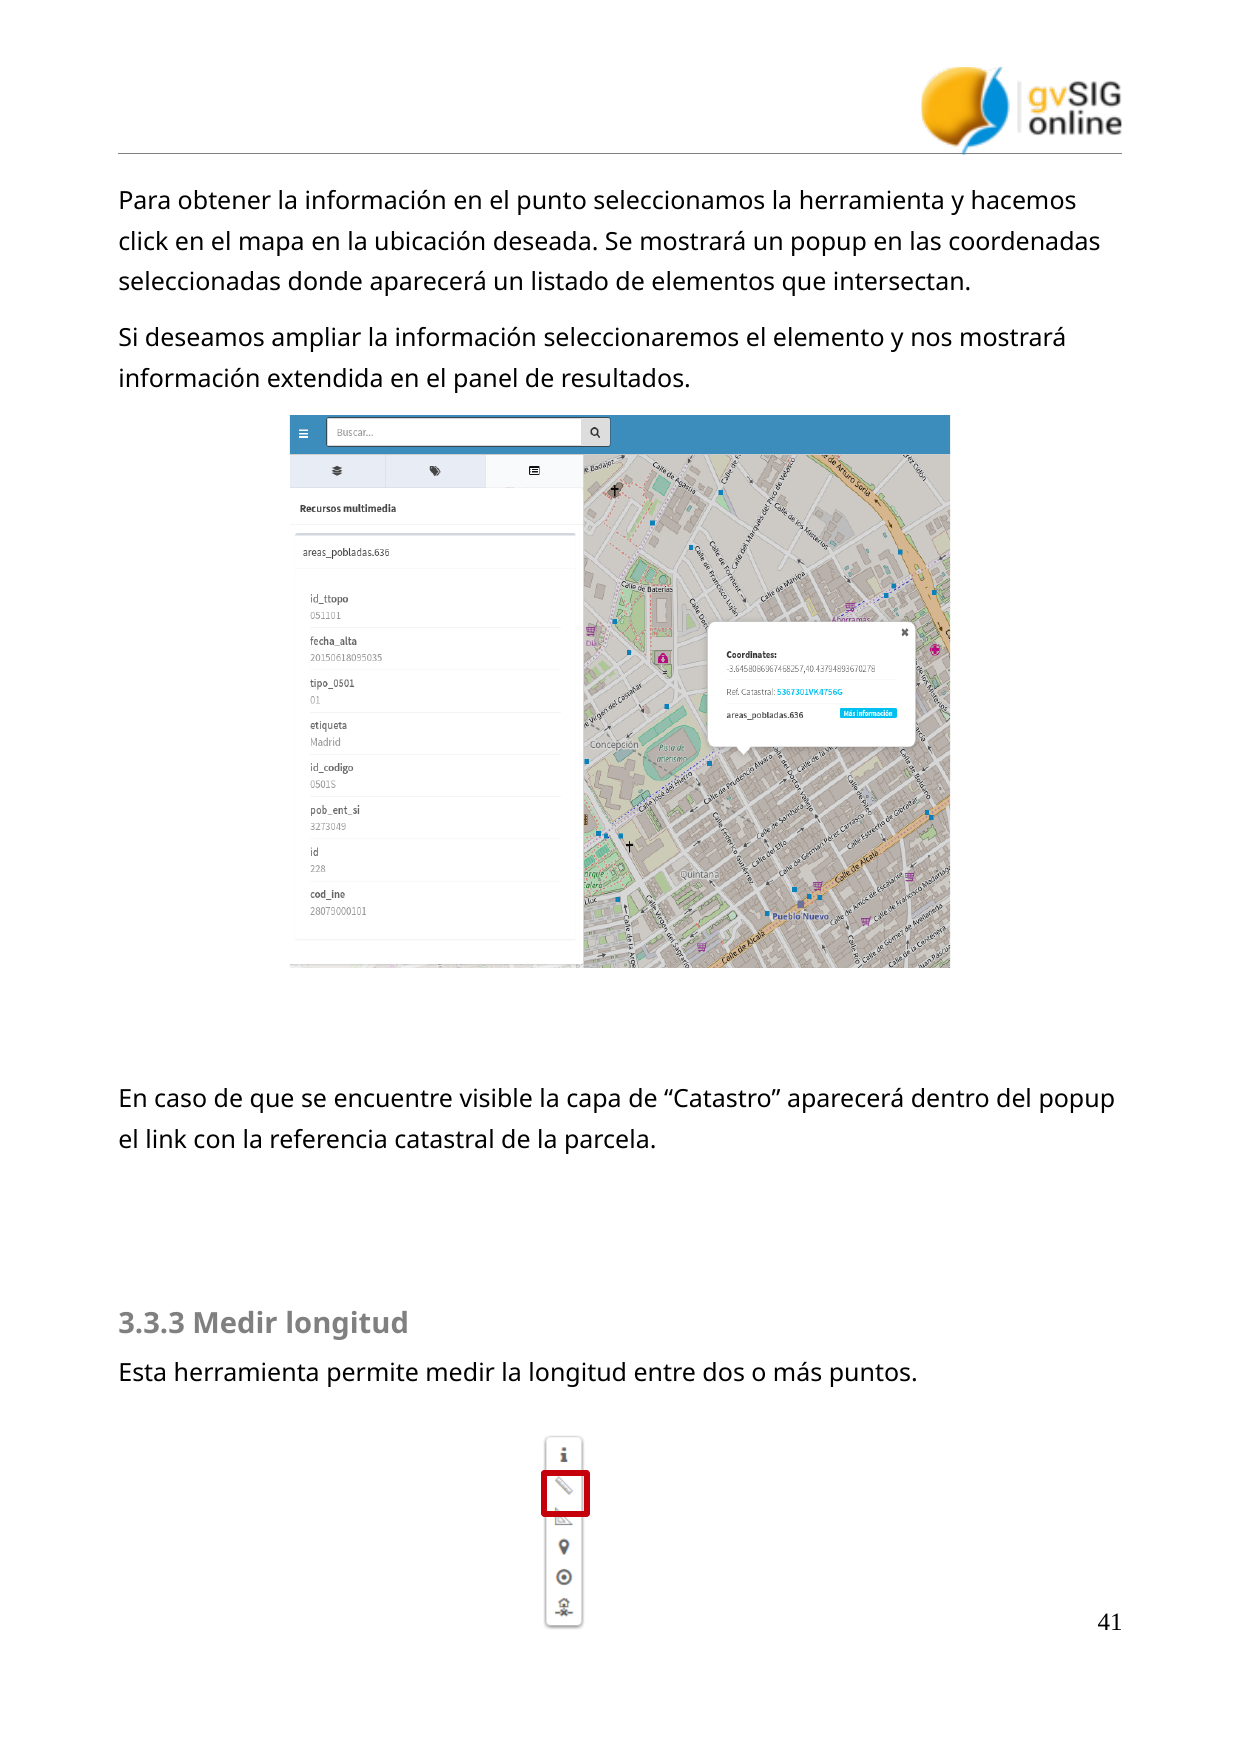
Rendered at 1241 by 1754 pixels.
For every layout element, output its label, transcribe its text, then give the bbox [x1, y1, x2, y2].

picture [289, 415, 951, 968]
picture [547, 1476, 584, 1511]
picture [542, 1435, 587, 1470]
picture [921, 67, 1122, 155]
text Para obtener la información en el punto seleccionamos la herramienta y hacemos click en el mapa en la ubicación deseada. Se mostrará un popup en las coordenadas seleccionadas donde aparecerá un listado de elementos que intersectan. [118, 182, 1122, 298]
text En caso de que se encuentre visible la capa de “Catastro” aparecerá dentro del popup el link con la referencia catastral de la parcela. [118, 1081, 1122, 1156]
text Si deseamos ampliar la información seleccionaremos el elemento y nos mostrará información extendida en el panel de resultados. [118, 319, 1122, 394]
text Esta herramienta permite medir la longitud entre dos o más puntos. [118, 1354, 1122, 1388]
subtitle 3.3.3 Medir longitud [118, 1302, 1122, 1342]
picture [542, 1517, 587, 1631]
